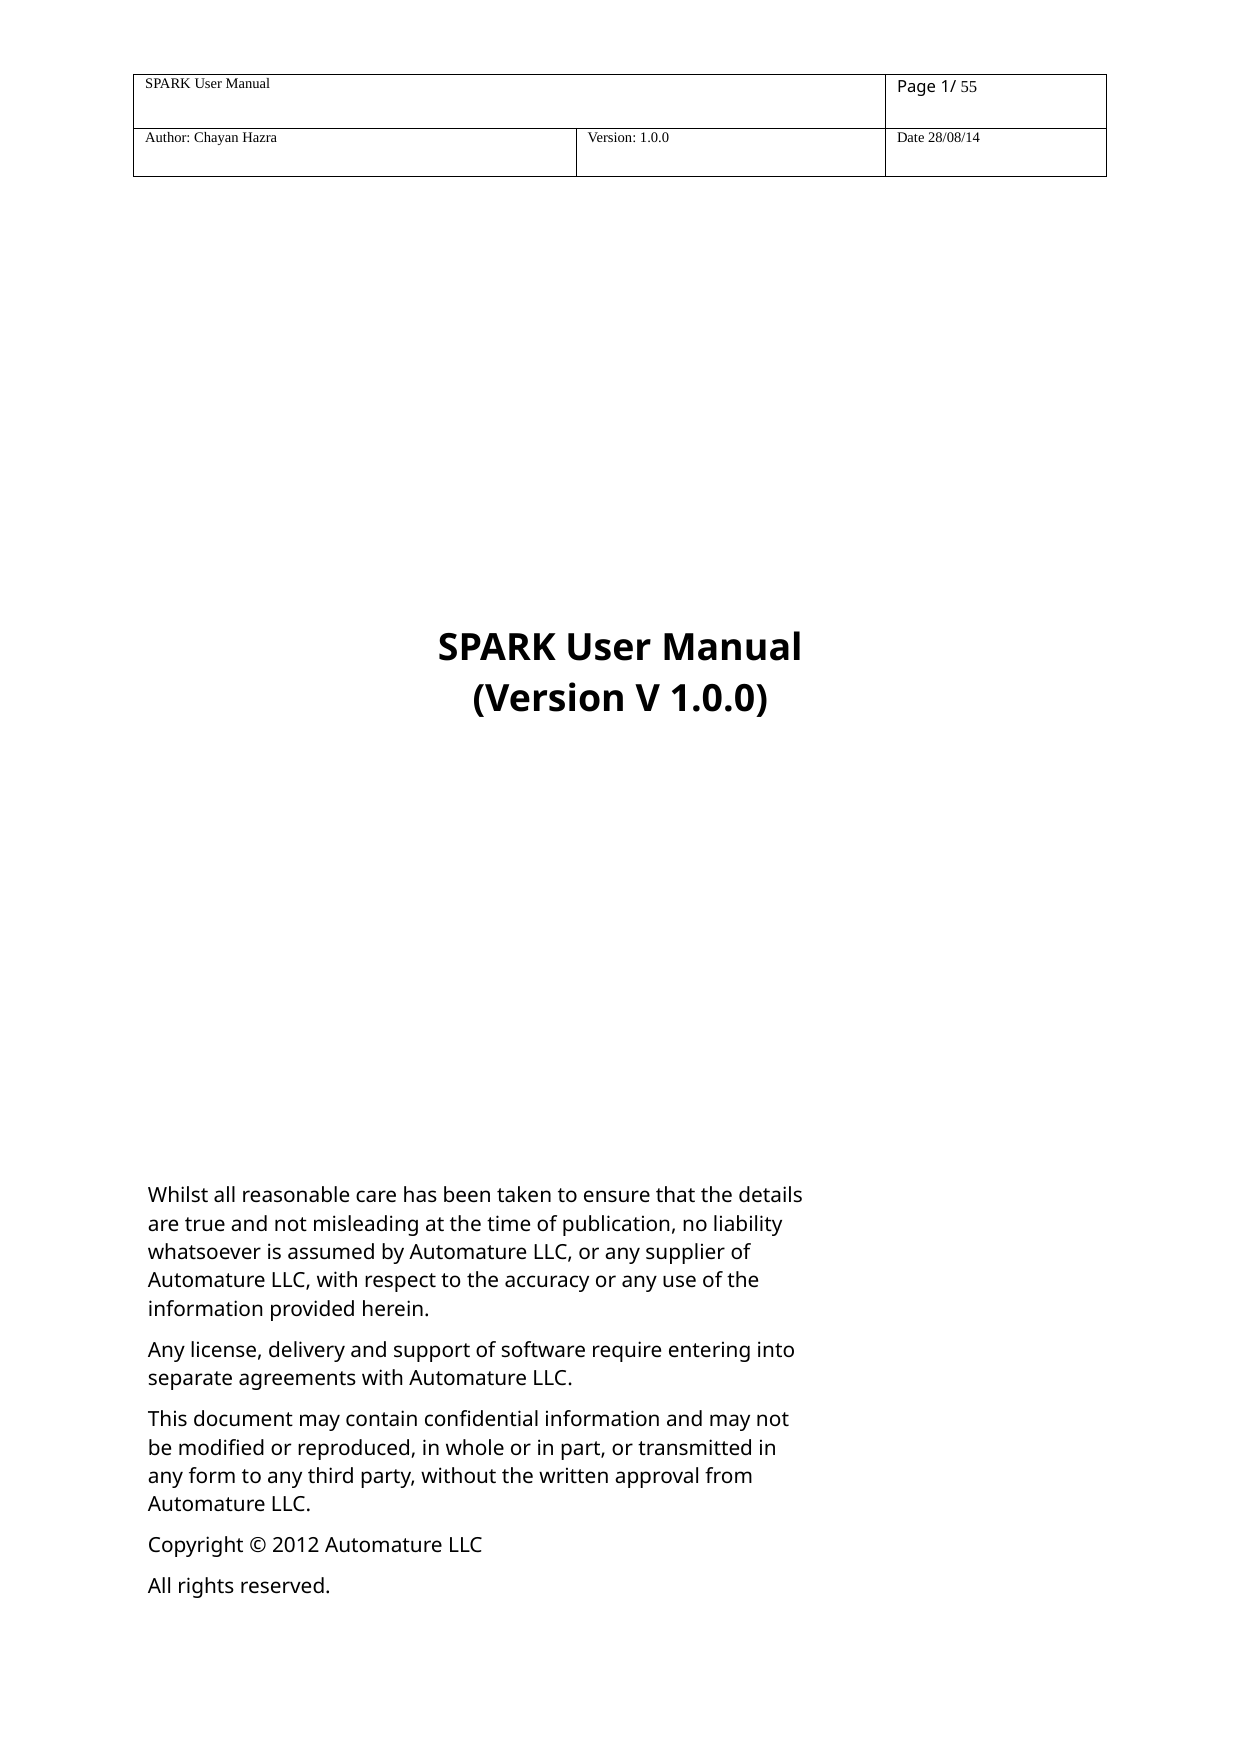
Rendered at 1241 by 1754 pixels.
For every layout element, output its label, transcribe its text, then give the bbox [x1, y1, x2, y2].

text All rights reserved. [148, 1571, 812, 1600]
text This document may contain confidential information and may not be modified or reproduced, in whole or in part, or transmitted in any form to any third party, without the written approval from Automature LLC. [148, 1404, 812, 1518]
text Any license, delivery and support of software require entering into separate agreements with Automature LLC. [148, 1335, 812, 1392]
title SPARK User Manual (Version V 1.0.0) [148, 620, 1092, 722]
text Copyright © 2012 Automature LLC [148, 1531, 812, 1559]
text Whilst all reasonable care has been taken to ensure that the details are true and not misleading at the time of publication, no liability whatsoever is assumed by Automature LLC, or any supplier of Automature LLC, with respect to the accuracy or any use of the information provided herein. [148, 1180, 812, 1322]
